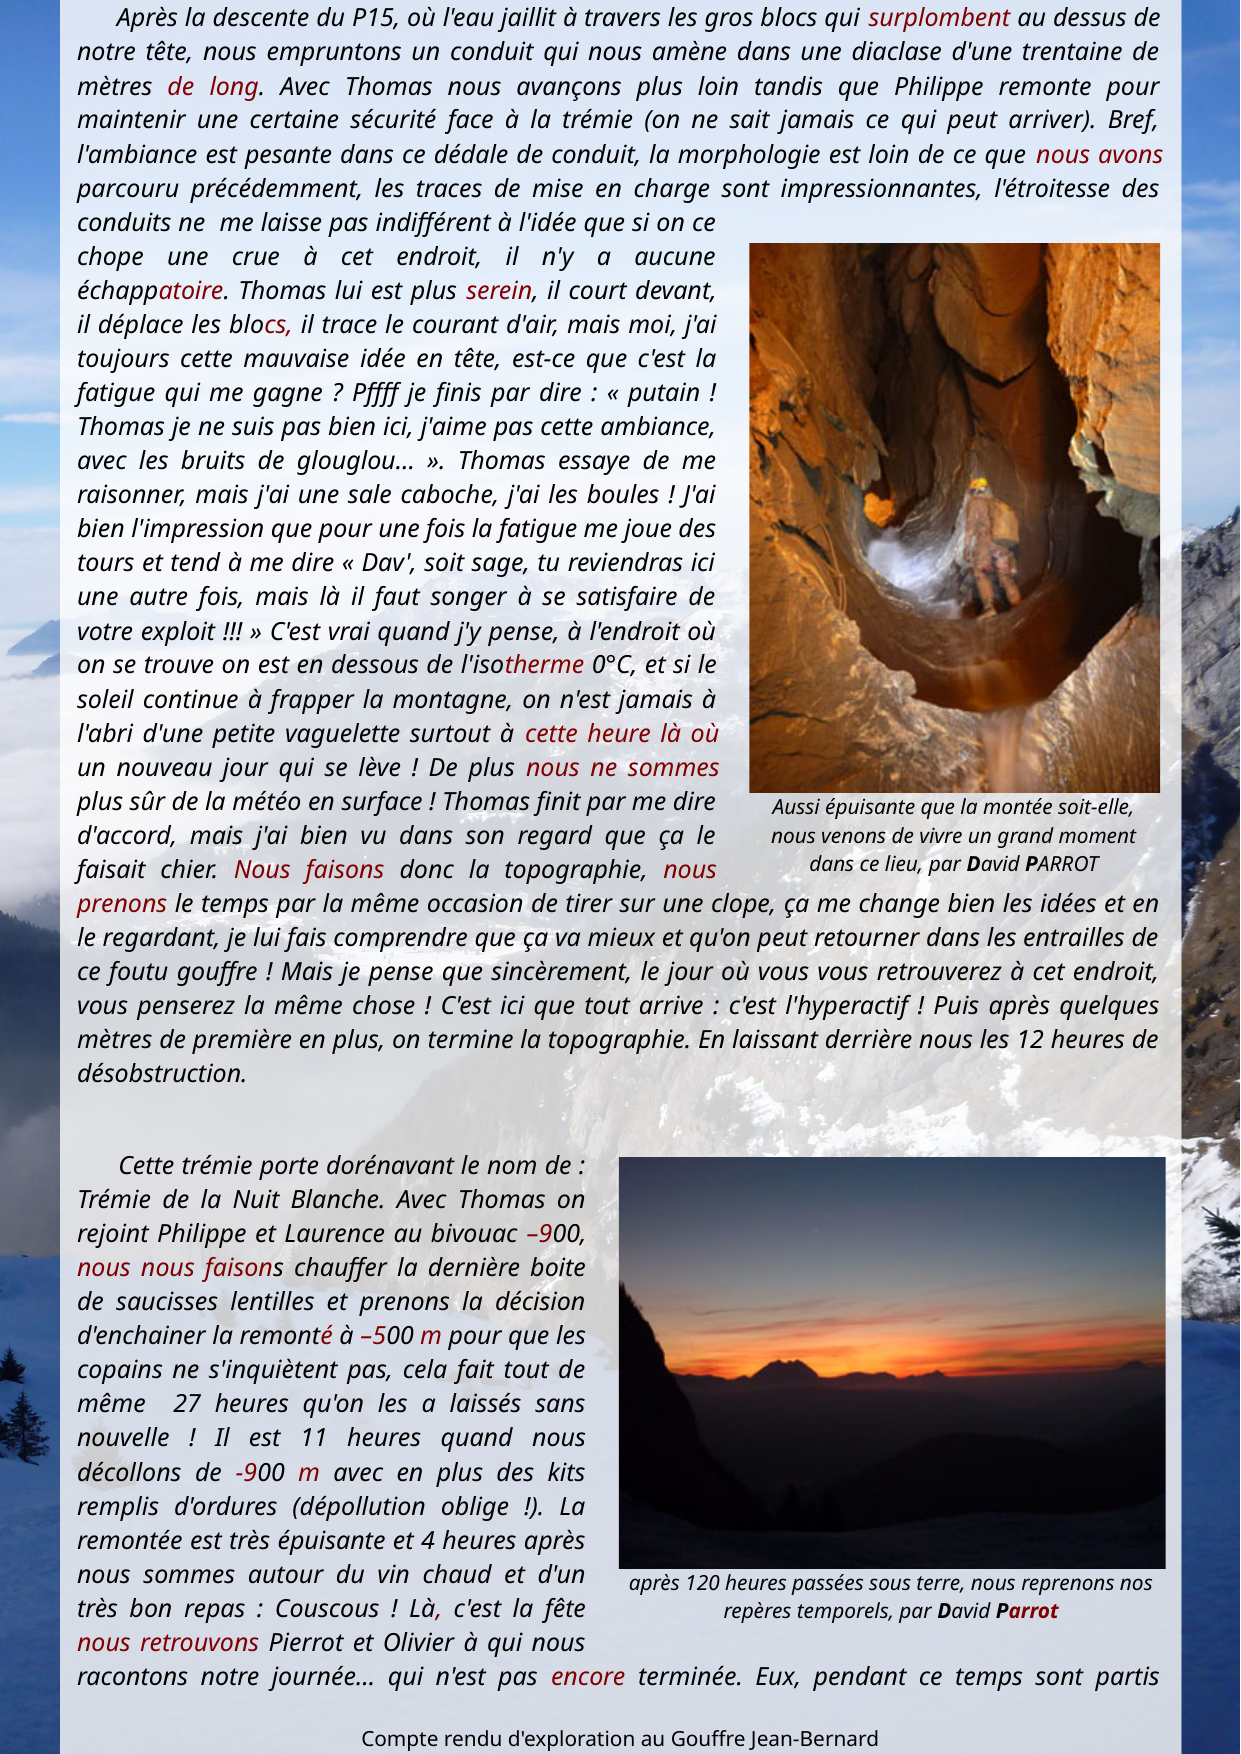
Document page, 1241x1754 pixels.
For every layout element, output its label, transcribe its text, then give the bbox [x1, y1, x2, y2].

text après 120 heures passées sous terre, nous reprenons nos repères temporels, par David Parrot [618, 1569, 1165, 1625]
text Aussi épuisante que la montée soit-elle, nous venons de vivre un grand moment dans ce lieu, par David PARROT [749, 793, 1160, 878]
picture [749, 243, 1161, 793]
picture [0, 0, 1241, 1754]
text Cette trémie porte dorénavant le nom de : Trémie de la Nuit Blanche. Avec Thomas on rejoint Philippe et Laurence au bivouac –900, nous nous faisons chauffer la dernière boite de saucisses lentilles et prenons la décision d'enchainer la remonté à –500 m pour que les copains ne s'inquiètent pas, cela fait tout de même 27 heures qu'on les a laissés sans nouvelle ! Il est 11 heures quand nous décollons de -900 m avec en plus des kits remplis d'ordures (dépollution oblige !). La remontée est très épuisante et 4 heures après nous sommes autour du vin chaud et d'un très bon repas : Couscous ! Là, c'est la fête nous retrouvons Pierrot et Olivier à qui nous racontons notre journée… qui n'est pas encore terminée. Eux, pendant ce temps sont partis [77, 1148, 1163, 1693]
text Après la descente du P15, où l'eau jaillit à travers les gros blocs qui surplombent au dessus de notre tête, nous empruntons un conduit qui nous amène dans une diaclase d'une trentaine de mètres de long. Avec Thomas nous avançons plus loin tandis que Philippe remonte pour maintenir une certaine sécurité face à la trémie (on ne sait jamais ce qui peut arriver). Bref, l'ambiance est pesante dans ce dédale de conduit, la morphologie est loin de ce que nous avons parcouru précédemment, les traces de mise en charge sont impressionnantes, l'étroitesse des conduits ne me laisse pas indifférent à l'idée que si on ce chope une crue à cet endroit, il n'y a aucune échappatoire. Thomas lui est plus serein, il court devant, il déplace les blocs, il trace le courant d'air, mais moi, j'ai toujours cette mauvaise idée en tête, est-ce que c'est la fatigue qui me gagne ? Pffff je finis par dire : « putain ! Thomas je ne suis pas bien ici, j'aime pas cette ambiance, avec les bruits de glouglou… ». Thomas essaye de me raisonner, mais j'ai une sale caboche, j'ai les boules ! J'ai bien l'impression que pour une fois la fatigue me joue des tours et tend à me dire « Dav', soit sage, tu reviendras ici une autre fois, mais là il faut songer à se satisfaire de votre exploit !!! » C'est vrai quand j'y pense, à l'endroit où on se trouve on est en dessous de l'isotherme 0°C, et si le soleil continue à frapper la montagne, on n'est jamais à l'abri d'une petite vaguelette surtout à cette heure là où un nouveau jour qui se lève ! De plus nous ne sommes plus sûr de la météo en surface ! Thomas finit par me dire d'accord, mais j'ai bien vu dans son regard que ça le faisait chier. Nous faisons donc la topographie, nous prenons le temps par la même occasion de tirer sur une clope, ça me change bien les idées et en le regardant, je lui fais comprendre que ça va mieux et qu'on peut retourner dans les entrailles de ce foutu gouffre ! Mais je pense que sincèrement, le jour où vous vous retrouverez à cet endroit, vous penserez la même chose ! C'est ici que tout arrive : c'est l'hyperactif ! Puis après quelques mètres de première en plus, on termine la topographie. En laissant derrière nous les 12 heures de désobstruction. [77, 0, 1163, 1090]
